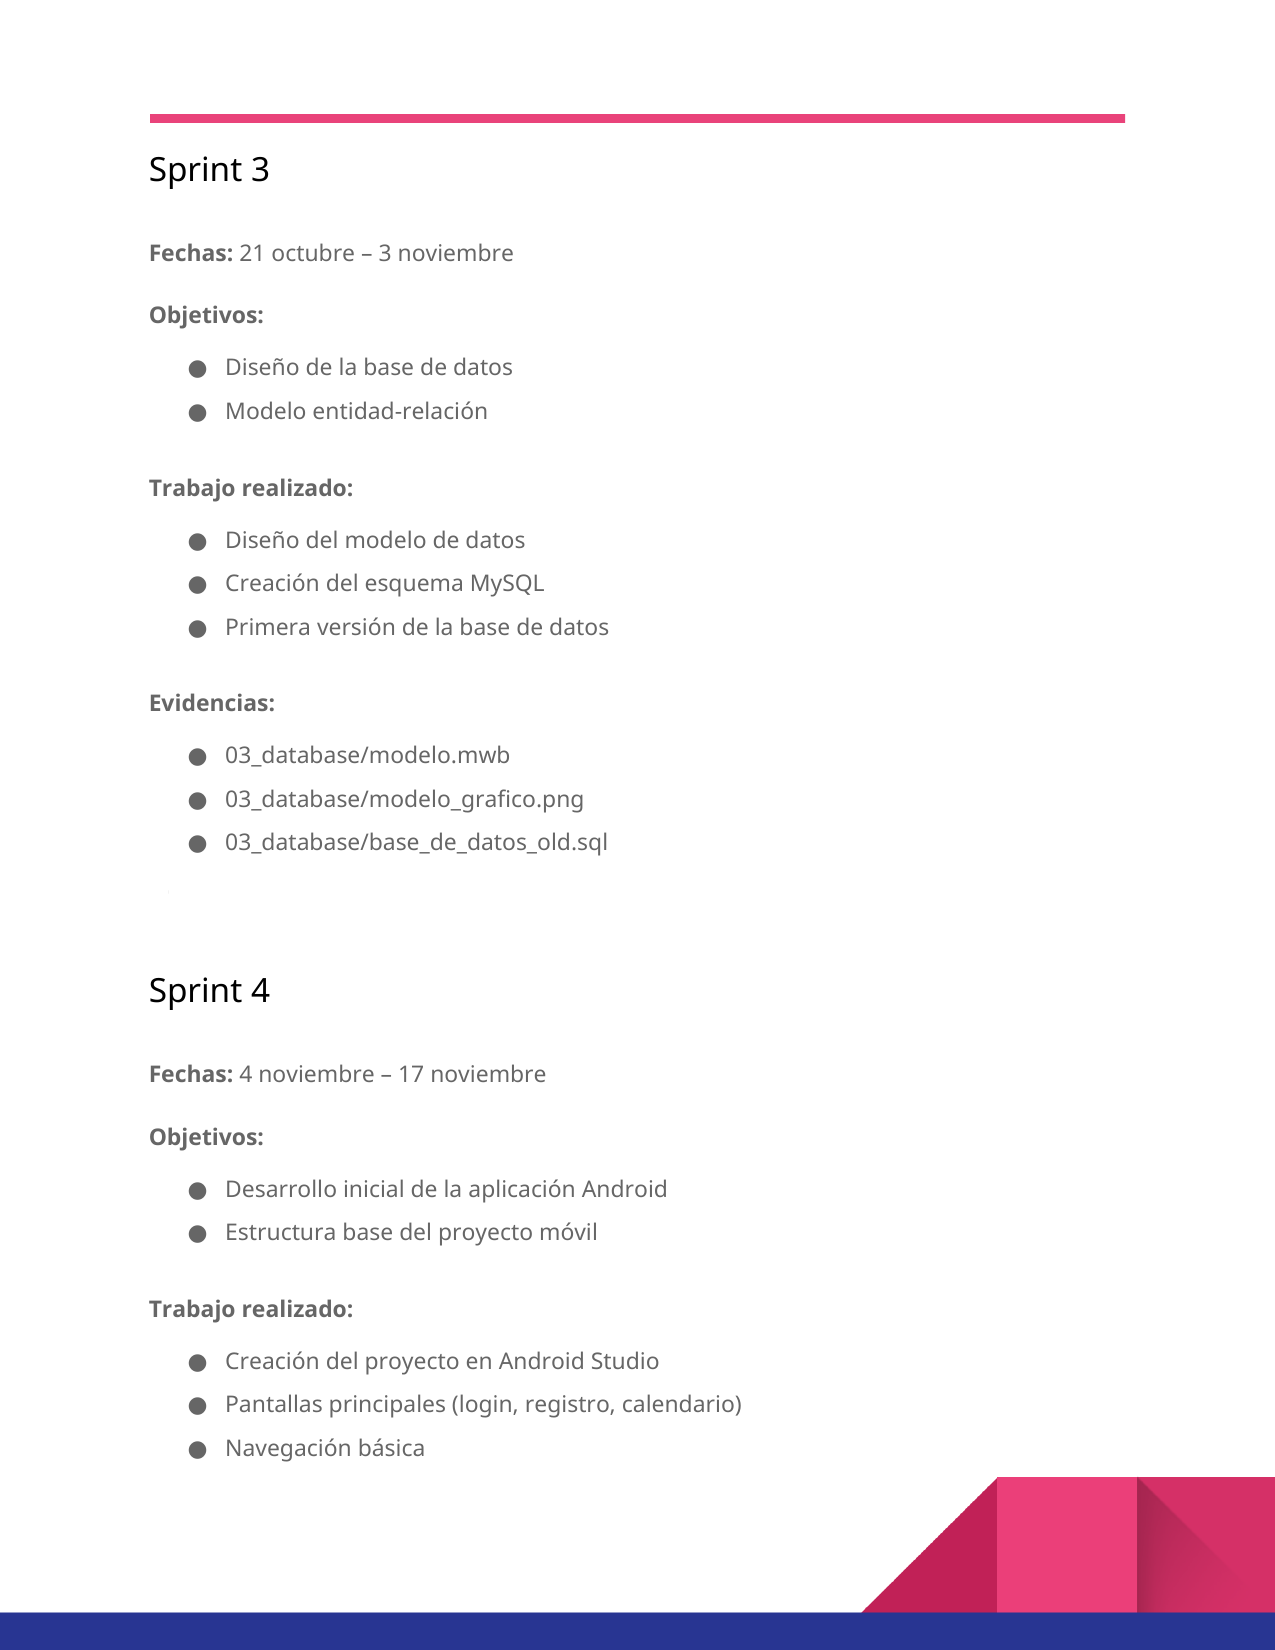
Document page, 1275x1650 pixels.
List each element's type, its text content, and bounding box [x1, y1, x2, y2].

list Estructura base del proyecto móvil [187, 1216, 1125, 1247]
list 03_database/modelo.mwb [187, 739, 1125, 771]
list Diseño de la base de datos [187, 351, 1125, 382]
list Primera versión de la base de datos [187, 610, 1125, 642]
list Navegación básica [187, 1432, 1125, 1463]
subtitle Sprint 3 Fechas: 21 octubre – 3 noviembre Objetivos: [148, 146, 1125, 330]
subtitle Trabajo realizado: [148, 1293, 1125, 1324]
subtitle Sprint 4 Fechas: 4 noviembre – 17 noviembre Objetivos: [148, 967, 1125, 1152]
subtitle Trabajo realizado: [148, 471, 1125, 503]
picture [0, 1475, 1275, 1650]
list Desarrollo inicial de la aplicación Android [187, 1173, 1125, 1204]
subtitle Evidencias: [148, 687, 1125, 718]
list Creación del esquema MySQL [187, 567, 1125, 598]
list 03_database/base_de_datos_old.sql [187, 826, 1125, 857]
picture [150, 114, 1125, 123]
list Modelo entidad-relación [187, 395, 1125, 426]
list Diseño del modelo de datos [187, 523, 1125, 555]
list Creación del proyecto en Android Studio [187, 1345, 1125, 1376]
list Pantallas principales (login, registro, calendario) [187, 1388, 1125, 1419]
list 03_database/modelo_grafico.png [187, 783, 1125, 814]
